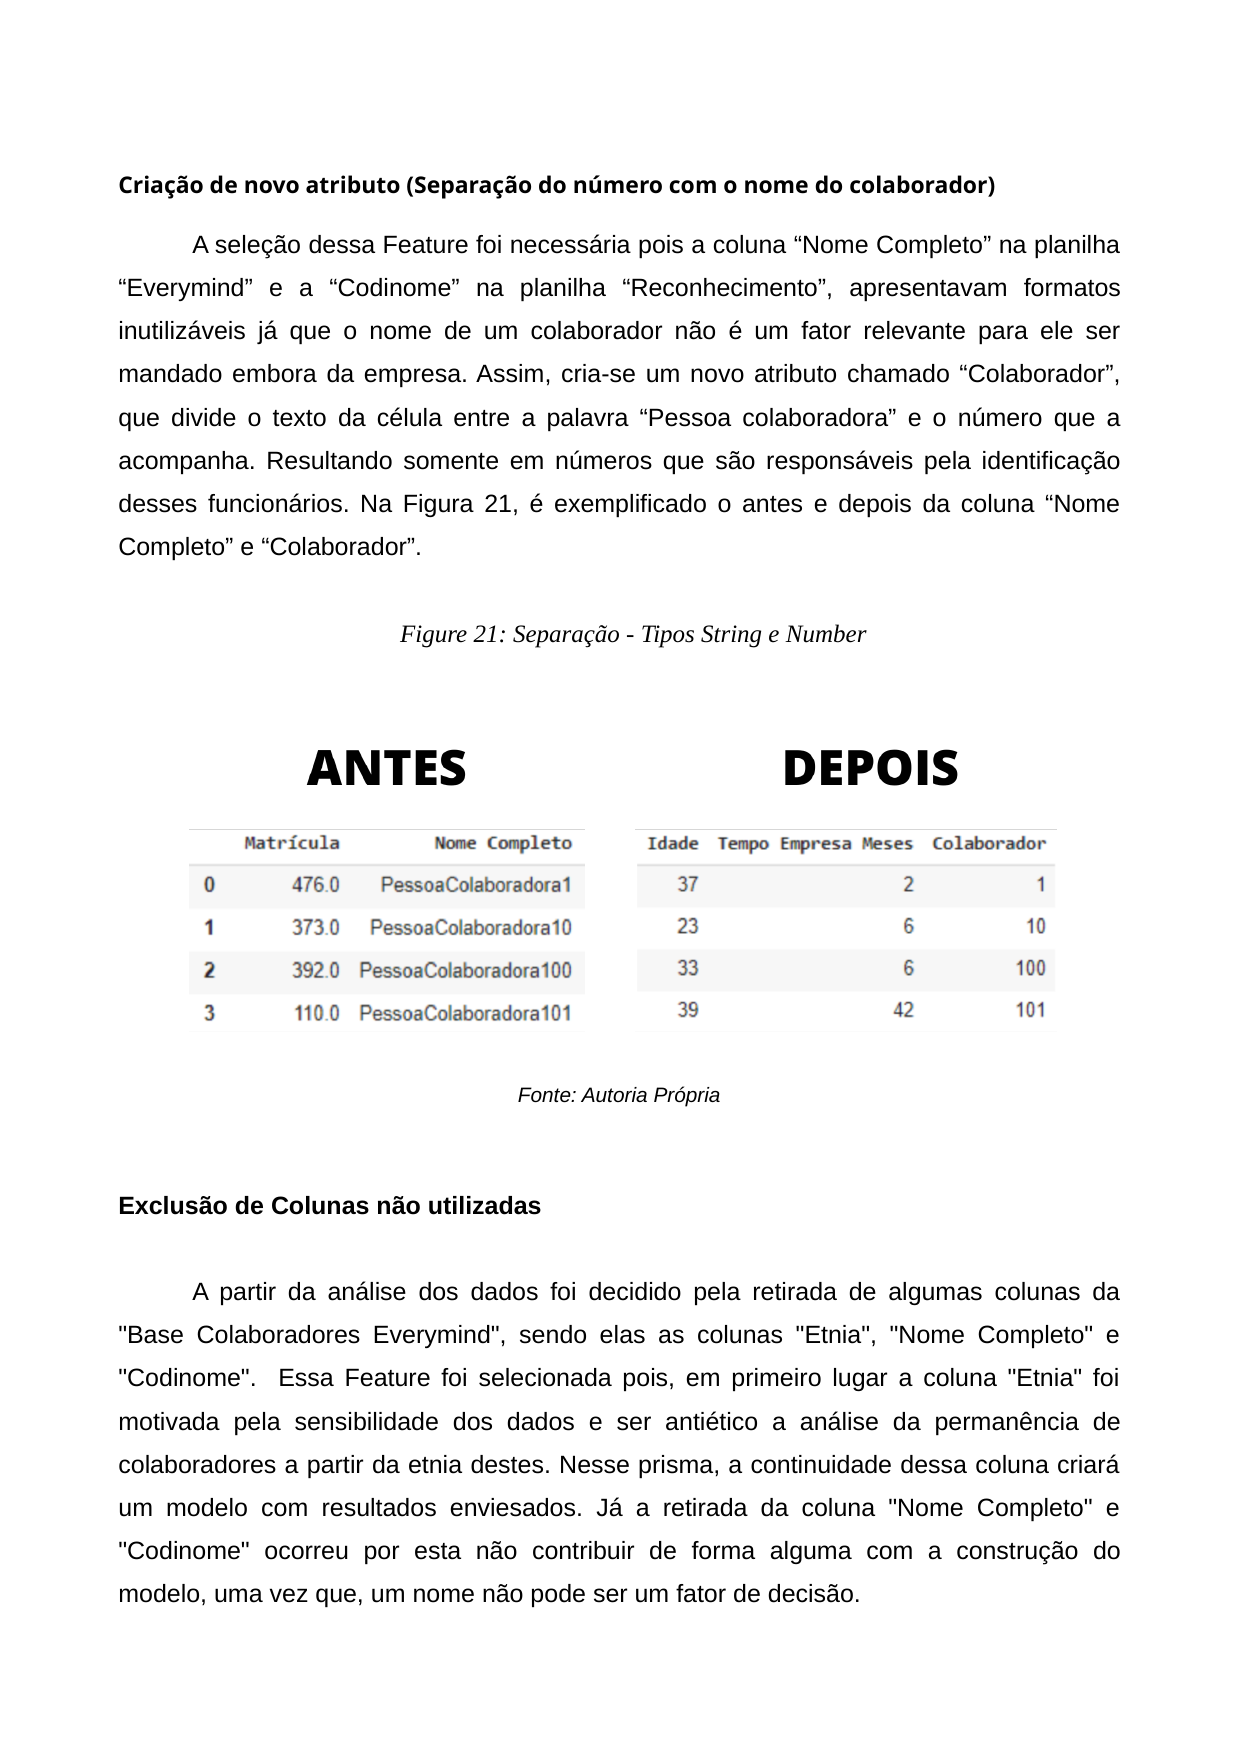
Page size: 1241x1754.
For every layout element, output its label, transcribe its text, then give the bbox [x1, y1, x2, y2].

text Exclusão de Colunas não utilizadas [118, 1191, 1122, 1220]
text A partir da análise dos dados foi decidido pela retirada de algumas colunas da "Base Colaboradores Everymind", sendo elas as colunas "Etnia", "Nome Completo" e "Codinome". Essa Feature foi selecionada pois, em primeiro lugar a coluna "Etnia" foi motivada pela sensibilidade dos dados e ser antiético a análise da permanência de colaboradores a partir da etnia destes. Nesse prisma, a continuidade dessa coluna criará um modelo com resultados enviesados. Já a retirada da coluna "Nome Completo" e "Codinome" ocorreu por esta não contribuir de forma alguma com a construção do modelo, uma vez que, um nome não pode ser um fator de decisão. [118, 1277, 1122, 1608]
picture [132, 647, 1137, 1061]
text Criação de novo atributo (Separação do número com o nome do colaborador) [118, 169, 1122, 200]
text Figure 21: Separação - Tipos String e Number [132, 619, 1136, 647]
text A seleção dessa Feature foi necessária pois a coluna “Nome Completo” na planilha “Everymind” e a “Codinome” na planilha “Reconhecimento”, apresentavam formatos inutilizáveis já que o nome de um colaborador não é um fator relevante para ele ser mandado embora da empresa. Assim, cria-se um novo atributo chamado “Colaborador”, que divide o texto da célula entre a palavra “Pessoa colaboradora” e o número que a acompanha. Resultando somente em números que são responsáveis pela identificação desses funcionários. Na Figura 21, é exemplificado o antes e depois da coluna “Nome Completo” e “Colaborador”. [118, 230, 1122, 561]
text Fonte: Autoria Própria [118, 590, 1136, 1107]
